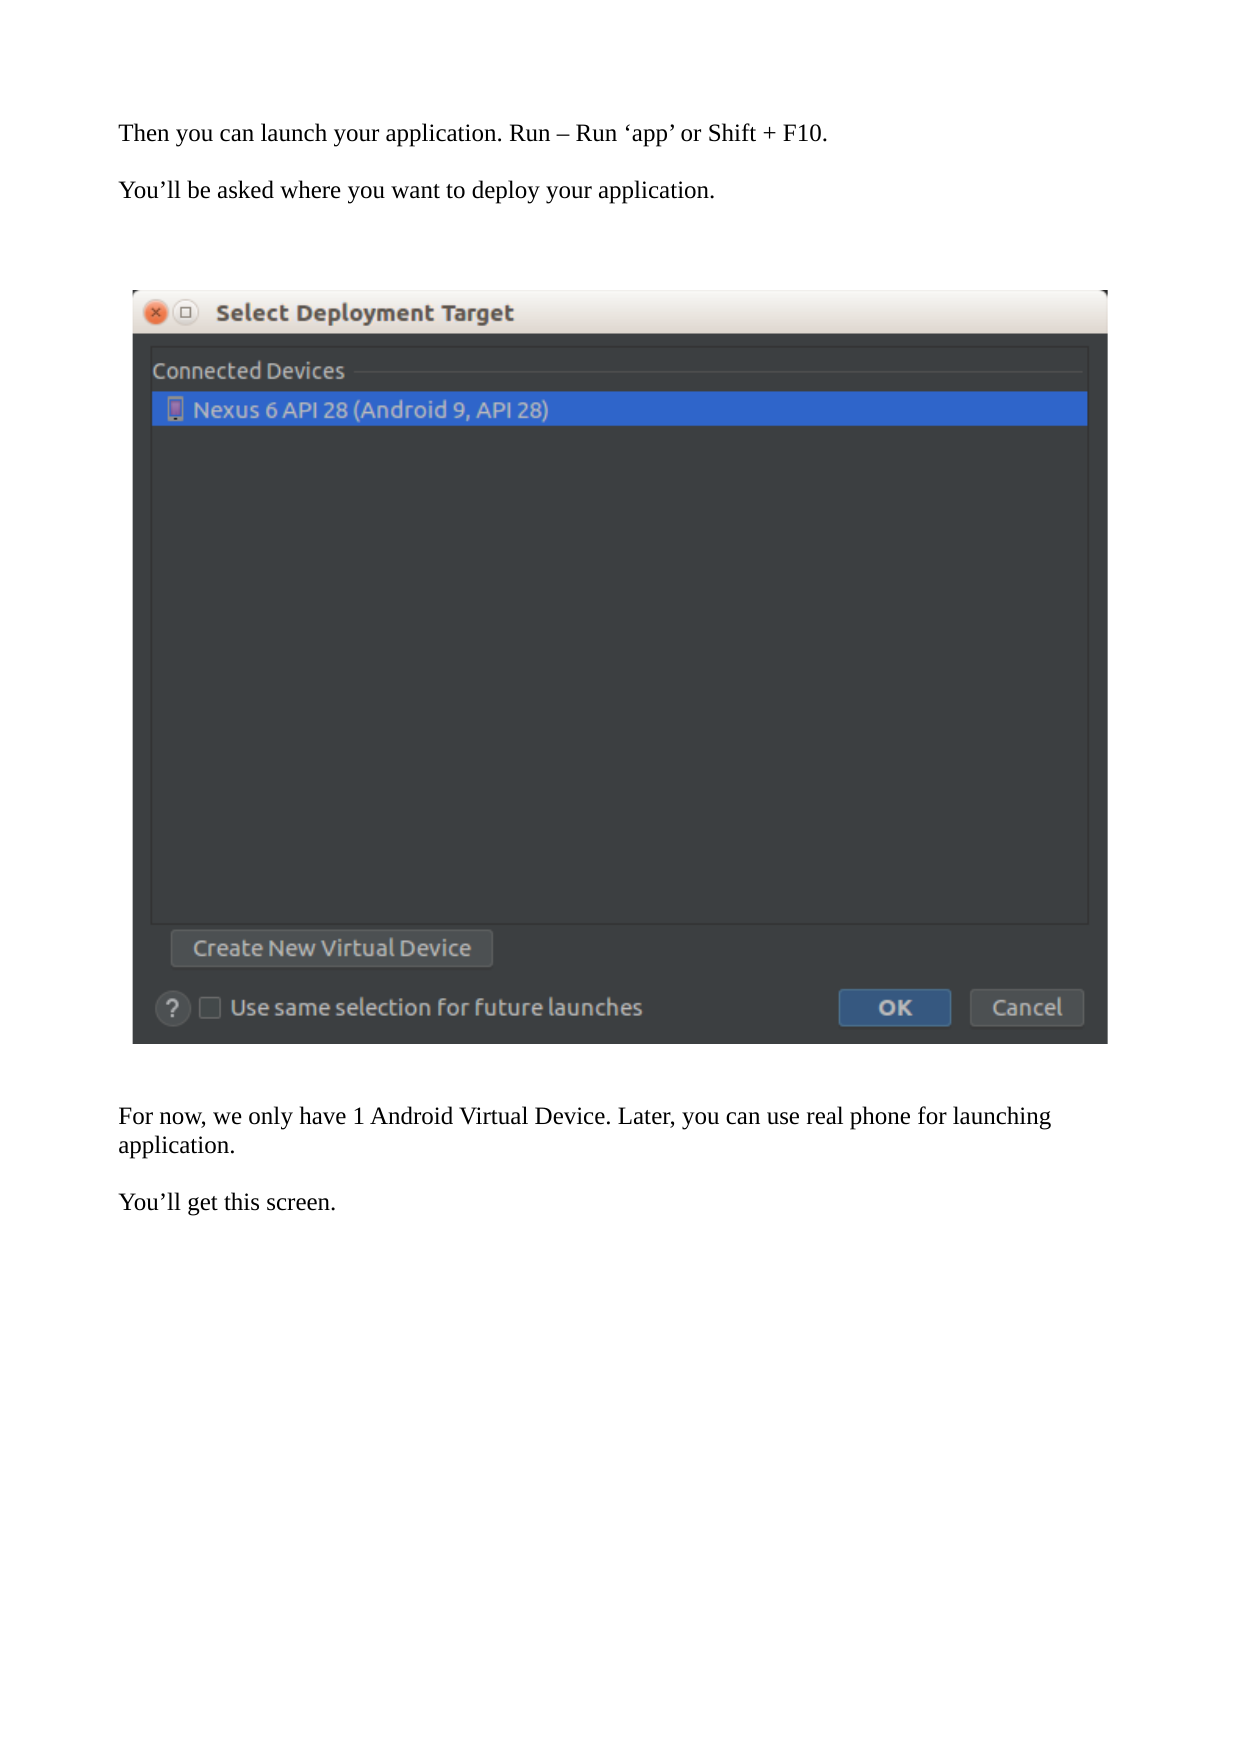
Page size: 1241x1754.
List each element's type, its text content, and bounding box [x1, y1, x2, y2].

text For now, we only have 1 Android Virtual Device. Later, you can use real phone for launching application. [118, 1101, 1122, 1159]
text You’ll be asked where you want to deploy your application. [118, 176, 1122, 204]
text You’ll get this screen. [118, 1187, 1122, 1216]
text Then you can launch your application. Run – Run ‘app’ or Shift + F10. [118, 118, 1122, 147]
picture [132, 290, 1108, 1044]
